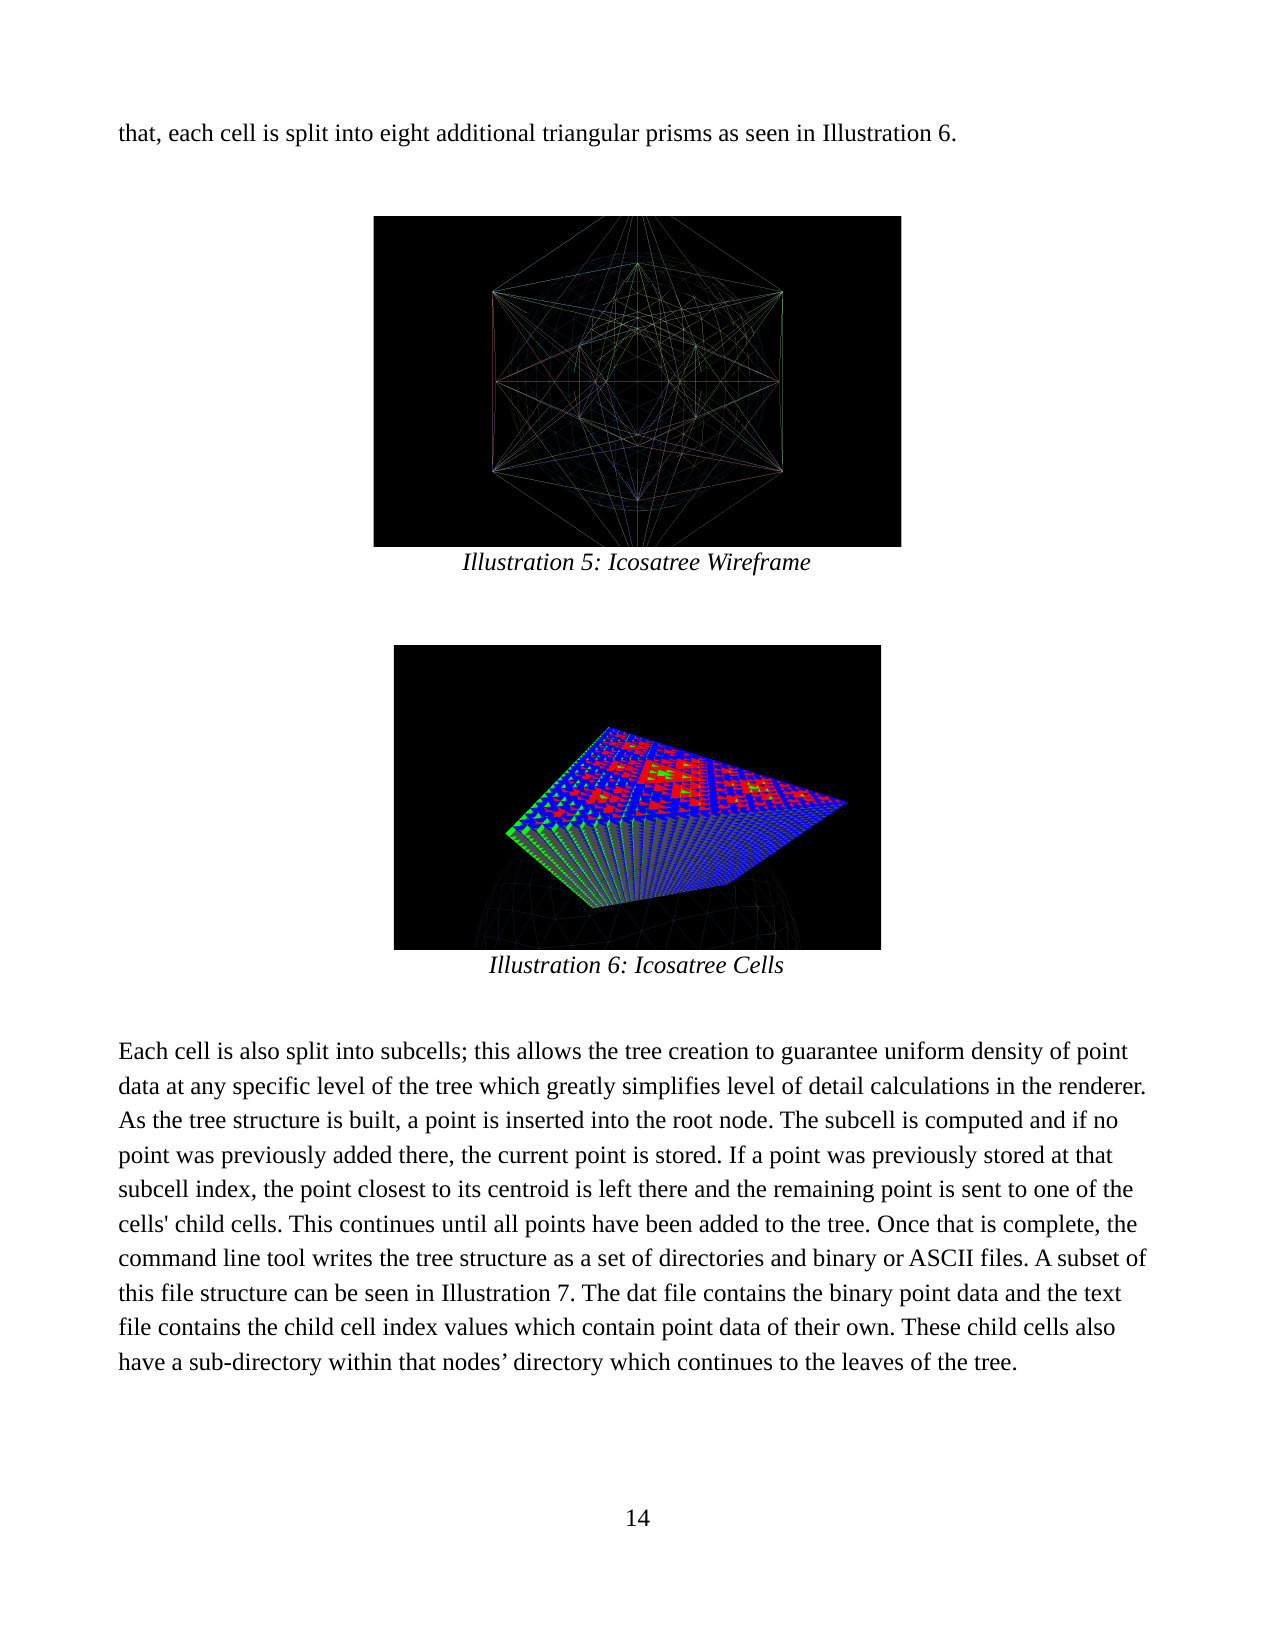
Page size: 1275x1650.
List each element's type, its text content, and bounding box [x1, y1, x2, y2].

text Illustration 6: Icosatree Cells [124, 646, 1151, 979]
picture [373, 216, 902, 547]
picture [393, 645, 882, 950]
text that, each cell is split into eight additional triangular prisms as seen in Illustration 6. [118, 118, 1157, 147]
text Each cell is also split into subcells; this allows the tree creation to guarantee uniform density of point data at any specific level of the tree which greatly simplifies level of detail calculations in the renderer. As the tree structure is built, a point is inserted into the root node. The subcell is computed and if no point was previously added there, the current point is stored. If a point was previously stored at that subcell index, the point closest to its centroid is left there and the remaining point is sent to one of the cells' child cells. This continues until all points have been added to the tree. Once that is complete, the command line tool writes the tree structure as a set of directories and binary or ASCII files. A subset of this file structure can be seen in Illustration 7. The dat file contains the binary point data and the text file contains the child cell index values which contain point data of their own. These child cells also have a sub-directory within that nodes’ directory which continues to the leaves of the tree. [118, 1036, 1157, 1375]
text Illustration 5: Icosatree Wireframe [89, 217, 1186, 576]
